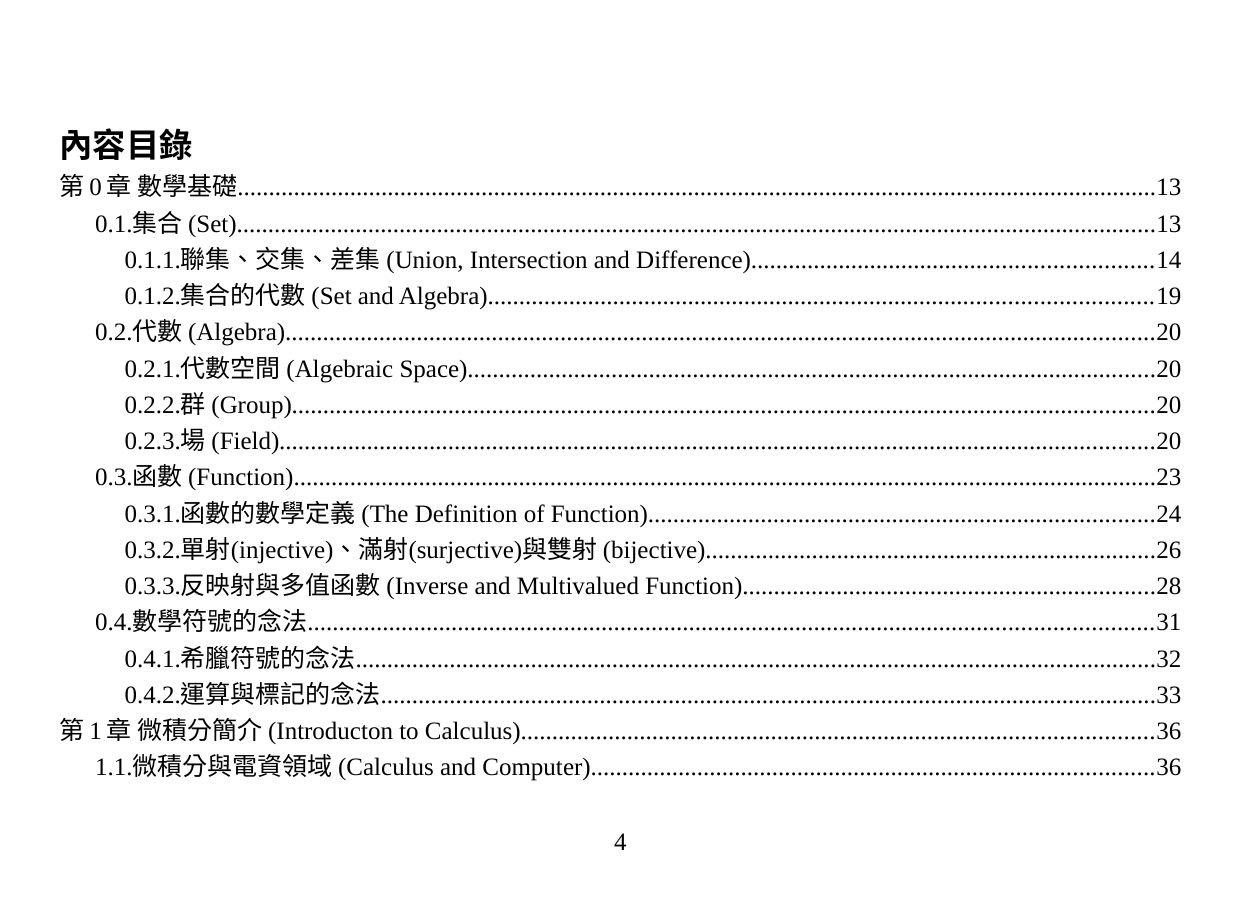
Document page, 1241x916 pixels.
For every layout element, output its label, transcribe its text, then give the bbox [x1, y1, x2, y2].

subtitle 內容目錄 [59, 118, 1181, 167]
text 0.2.2.群 (Group) 20 [118, 384, 1181, 421]
text 0.3.3.反映射與多值函數 (Inverse and Multivalued Function) 28 [118, 566, 1181, 602]
text 1.1.微積分與電資領域 (Calculus and Computer) 36 [88, 747, 1181, 783]
text 0.3.1.函數的數學定義 (The Definition of Function) 24 [118, 493, 1181, 529]
text 0.4.2.運算與標記的念法 33 [118, 674, 1181, 711]
text 0.1.1.聯集、交集、差集 (Union, Intersection and Difference) 14 [118, 239, 1181, 276]
text 0.4.數學符號的念法 31 [88, 602, 1181, 638]
text 0.3.2.單射(injective)、滿射(surjective)與雙射 (bijective) 26 [118, 529, 1181, 566]
text 0.4.1.希臘符號的念法 32 [118, 638, 1181, 674]
text 0.2.1.代數空間 (Algebraic Space) 20 [118, 348, 1181, 384]
text 0.3.函數 (Function) 23 [88, 457, 1181, 493]
text 0.2.代數 (Algebra) 20 [88, 312, 1181, 348]
text 0.1.2.集合的代數 (Set and Algebra) 19 [118, 276, 1181, 312]
text 0.2.3.場 (Field) 20 [118, 421, 1181, 457]
text 第1章 微積分簡介 (Introducton to Calculus) 36 [59, 711, 1181, 747]
text 0.1.集合 (Set) 13 [88, 203, 1181, 239]
text 第0章 數學基礎 13 [59, 167, 1181, 203]
